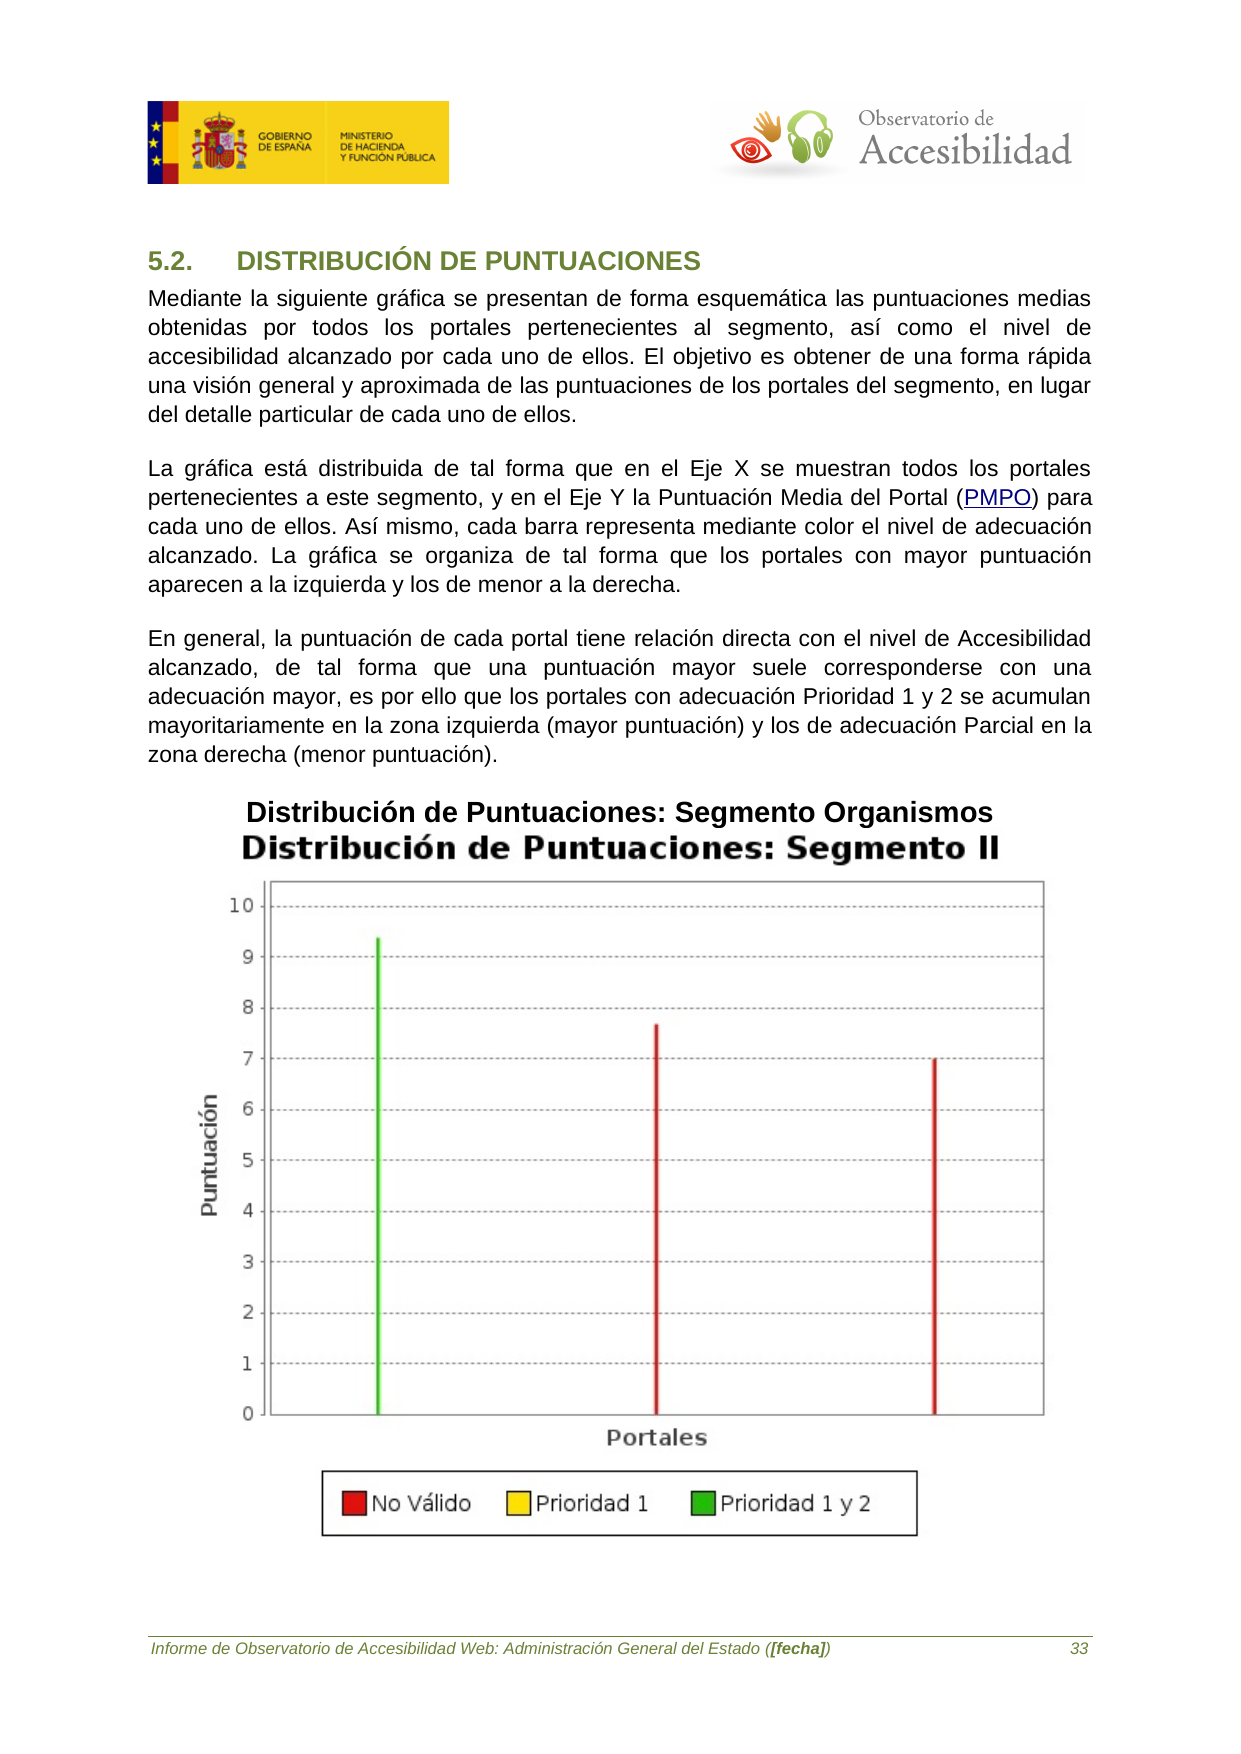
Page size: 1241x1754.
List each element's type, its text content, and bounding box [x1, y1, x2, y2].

picture [710, 101, 1086, 184]
text En general, la puntuación de cada portal tiene relación directa con el nivel de Accesibilidad alcanzado, de tal forma que una puntuación mayor suele corresponderse con una adecuación mayor, es por ello que los portales con adecuación Prioridad 1 y 2 se acumulan mayoritariamente en la zona izquierda (mayor puntuación) y los de adecuación Parcial en la zona derecha (menor puntuación). [148, 625, 1092, 767]
subtitle Distribución de puntuaciones [148, 245, 1092, 276]
text La gráfica está distribuida de tal forma que en el Eje X se muestran todos los portales pertenecientes a este segmento, y en el Eje Y la Puntuación Media del Portal (PMPO) para cada uno de ellos. Así mismo, cada barra representa mediante color el nivel de adecuación alcanzado. La gráfica se organiza de tal forma que los portales con mayor puntuación aparecen a la izquierda y los de menor a la derecha. [148, 455, 1092, 597]
picture [178, 828, 1062, 1538]
text Distribución de Puntuaciones: Segmento Organismos [148, 795, 1092, 828]
picture [147, 101, 450, 184]
text Mediante la siguiente gráfica se presentan de forma esquemática las puntuaciones medias obtenidas por todos los portales pertenecientes al segmento, así como el nivel de accesibilidad alcanzado por cada uno de ellos. El objetivo es obtener de una forma rápida una visión general y aproximada de las puntuaciones de los portales del segmento, en lugar del detalle particular de cada uno de ellos. [148, 285, 1092, 427]
